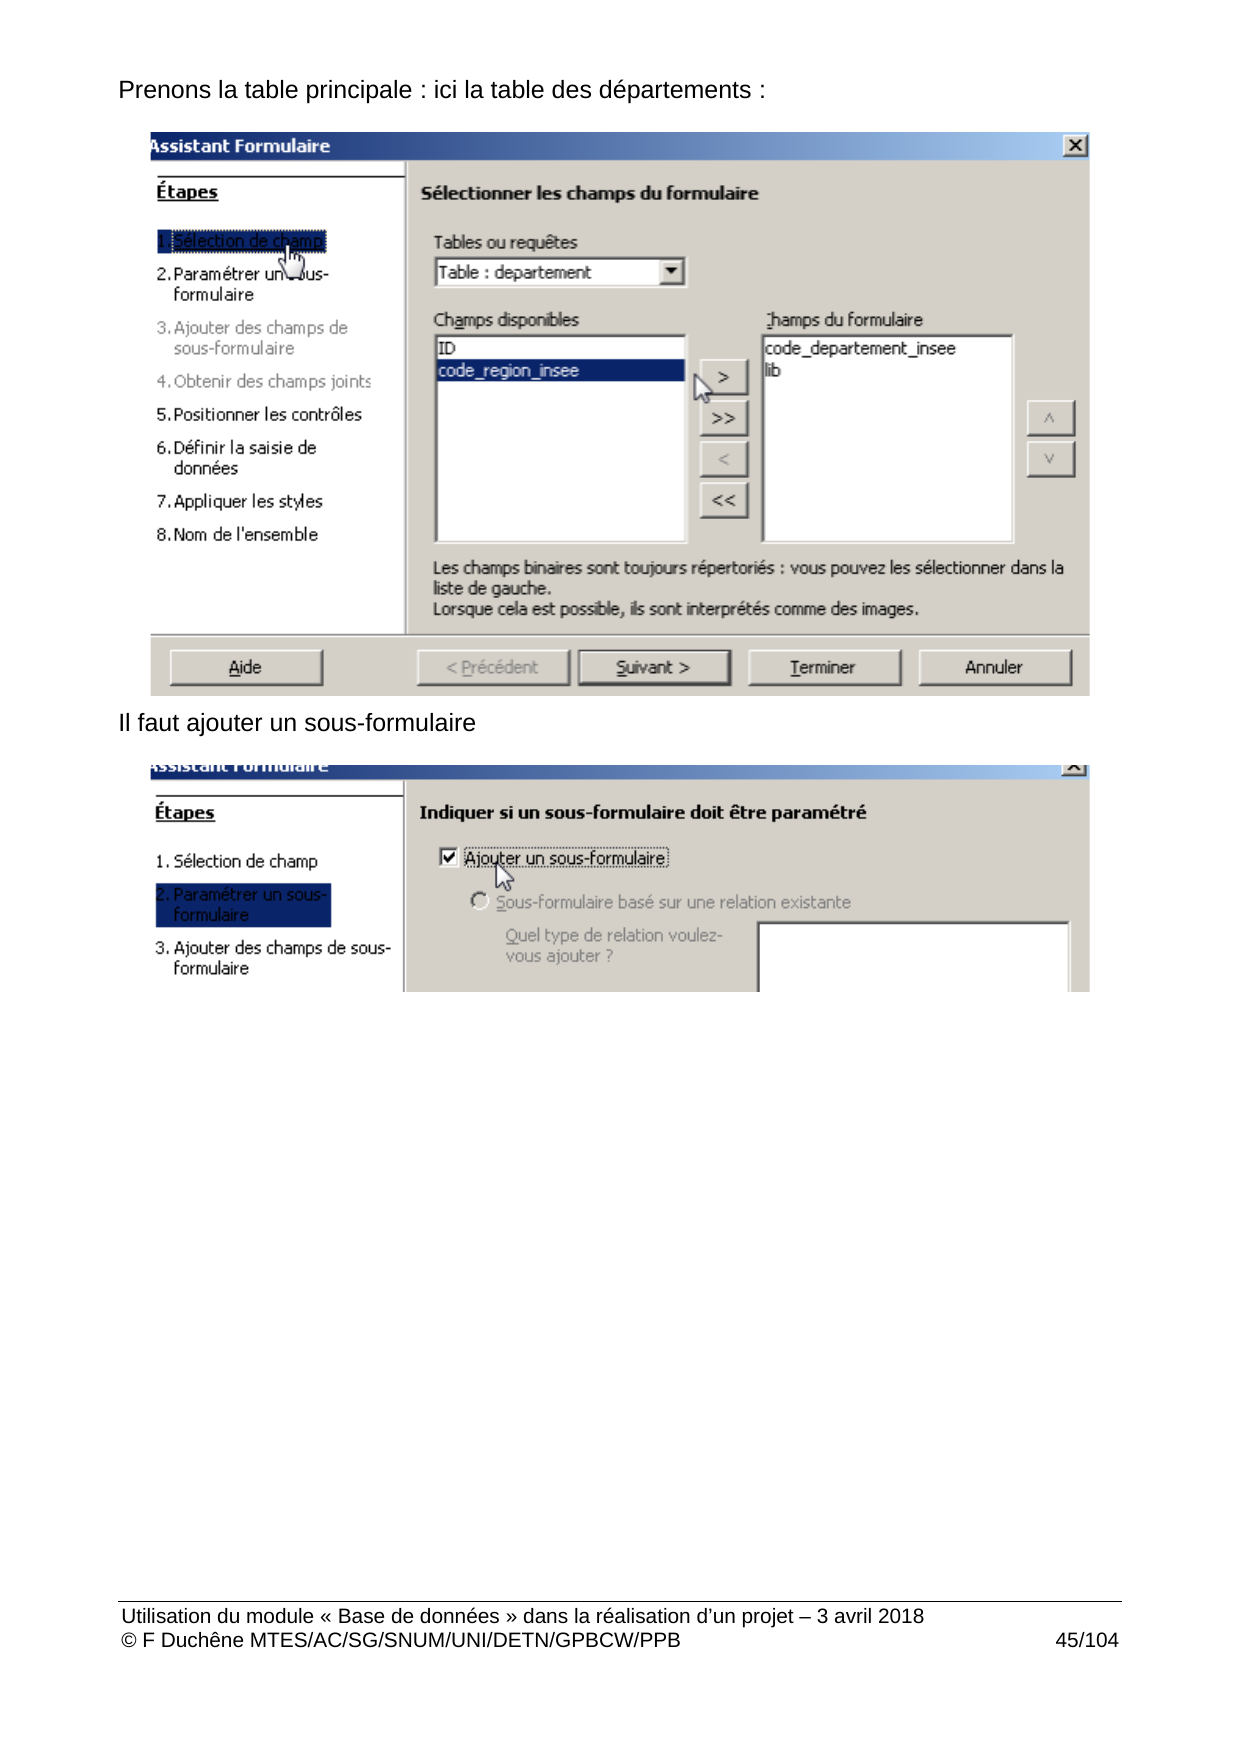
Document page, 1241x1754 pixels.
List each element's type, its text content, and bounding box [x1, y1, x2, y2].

text Il faut ajouter un sous-formulaire [118, 707, 1122, 736]
text Prenons la table principale : ici la table des départements : [118, 75, 1122, 104]
picture [150, 765, 1090, 992]
